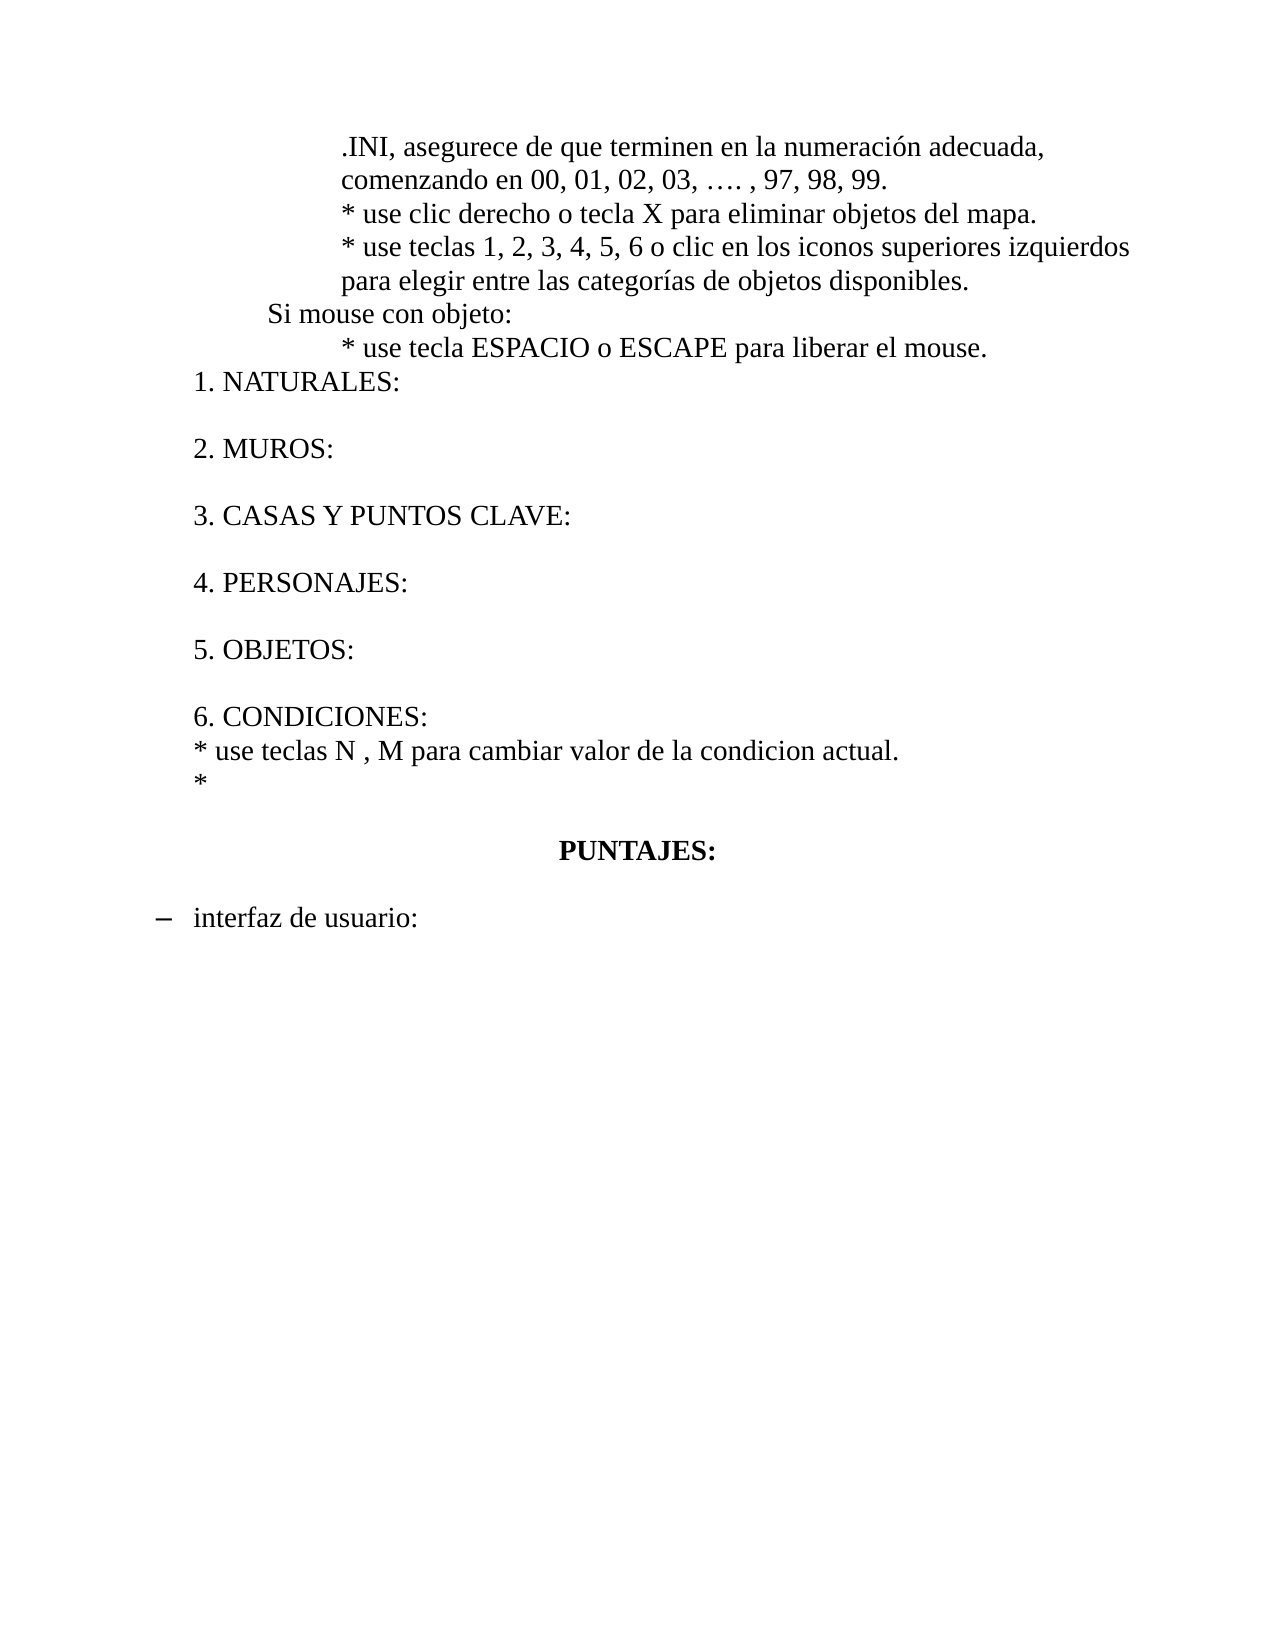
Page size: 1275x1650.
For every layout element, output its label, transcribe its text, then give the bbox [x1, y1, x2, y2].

text PUNTAJES: [118, 833, 1157, 867]
list .INI, asegurece de que terminen en la numeración adecuada, comenzando en 00, 01, 02, 03, …. , 97, 98, 99. * use clic derecho o tecla X para eliminar objetos del mapa. * use teclas 1, 2, 3, 4, 5, 6 o clic en los iconos superiores izquierdos para elegir entre las categorías de objetos disponibles. Si mouse con objeto: * use tecla ESPACIO o ESCAPE para liberar el mouse. 1. NATURALES: 2. MUROS: 3. CASAS Y PUNTOS CLAVE: 4. PERSONAJES: 5. OBJETOS: 6. CONDICIONES: * use teclas N , M para cambiar valor de la condicion actual. * [156, 129, 1157, 800]
list interfaz de usuario: [156, 900, 1157, 968]
